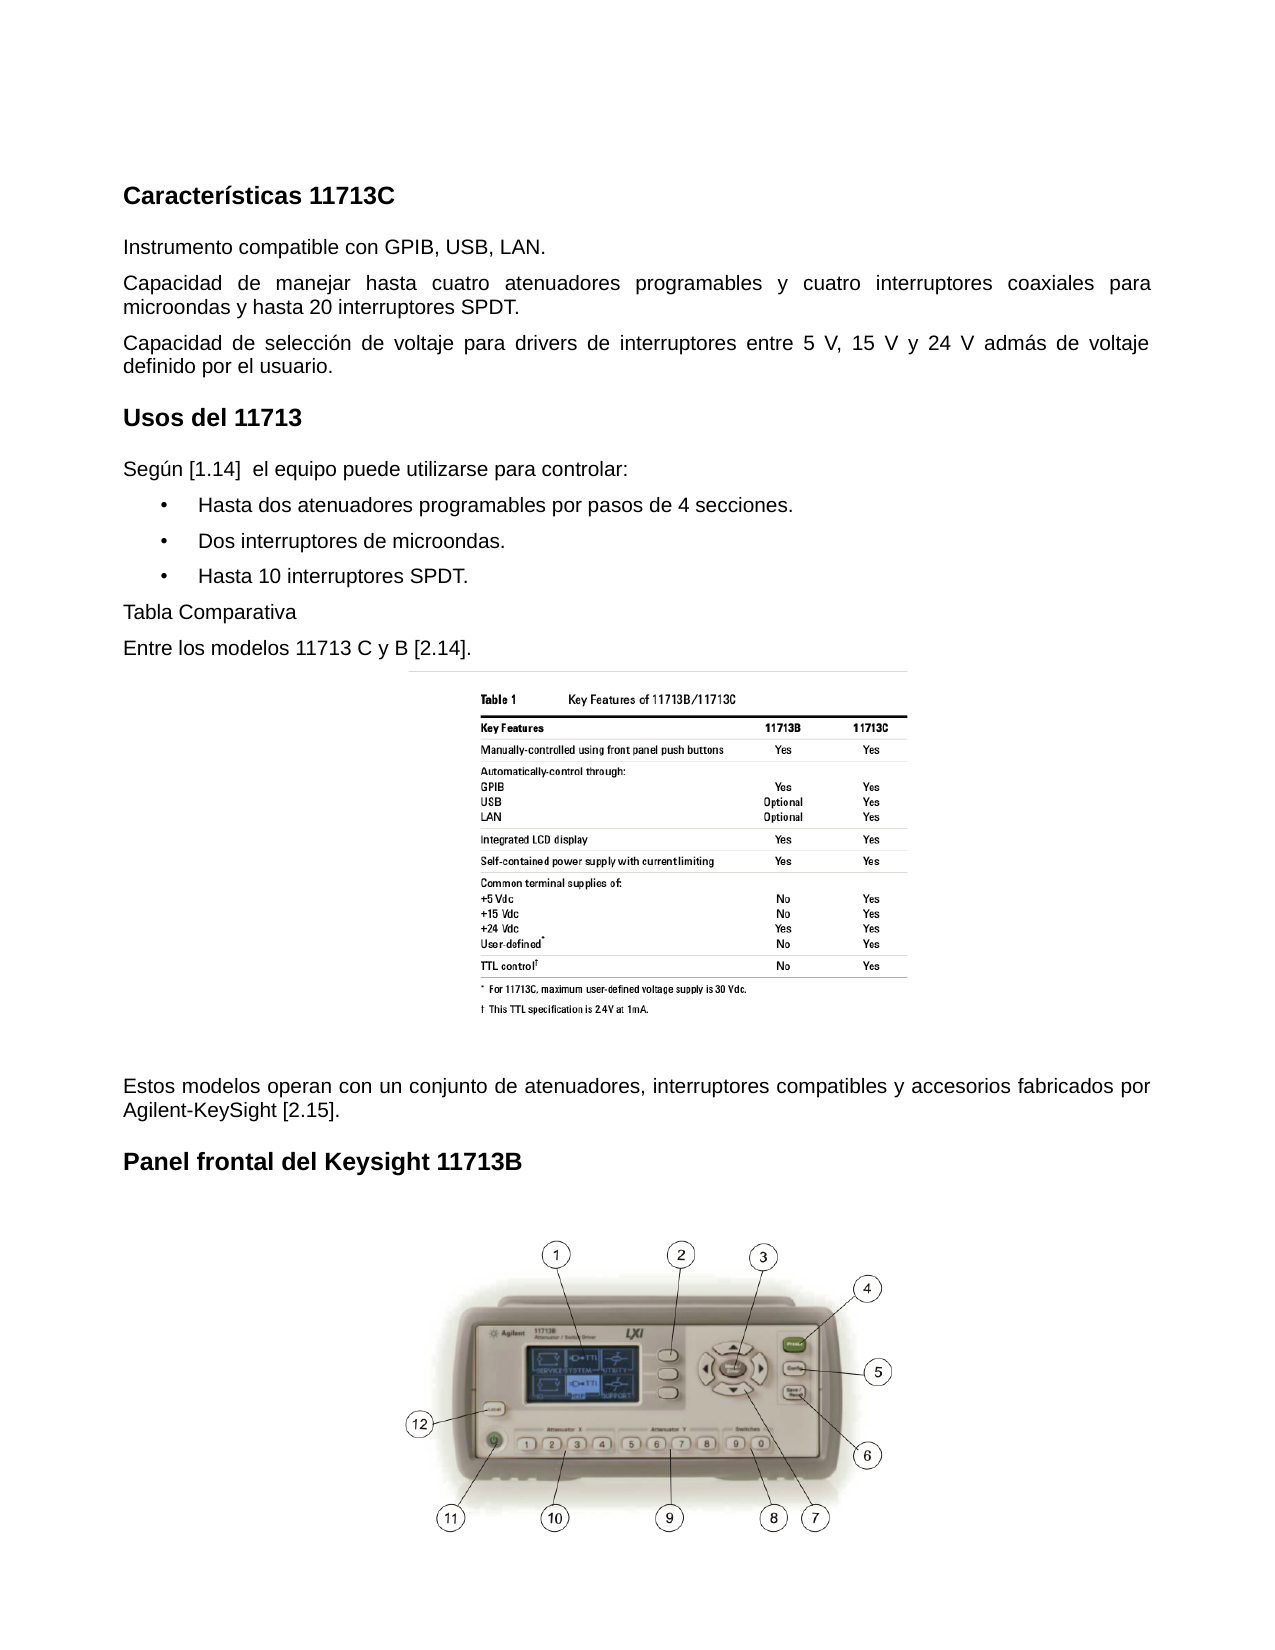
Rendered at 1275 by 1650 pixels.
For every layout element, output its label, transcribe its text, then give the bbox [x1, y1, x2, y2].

text Tabla Comparativa [123, 600, 1152, 624]
text Capacidad de selección de voltaje para drivers de interruptores entre 5 V, 15 V y 24 V admás de voltaje definido por el usuario. [123, 330, 1152, 378]
picture [408, 671, 908, 1039]
subtitle Usos del 11713 [123, 403, 1152, 432]
text Capacidad de manejar hasta cuatro atenuadores programables y cuatro interruptores coaxiales para microondas y hasta 20 interruptores SPDT. [123, 271, 1152, 318]
text Según [1.14] el equipo puede utilizarse para controlar: [123, 457, 1152, 481]
list Hasta dos atenuadores programables por pasos de 4 secciones. [160, 493, 1152, 517]
text Instrumento compatible con GPIB, USB, LAN. [123, 235, 1152, 259]
subtitle Panel frontal del Keysight 11713B [123, 1147, 1152, 1176]
picture [376, 1201, 899, 1553]
text Entre los modelos 11713 C y B [2.14]. [123, 636, 1152, 660]
list Dos interruptores de microondas. [160, 528, 1152, 553]
subtitle Características 11713C [123, 181, 1152, 210]
list Hasta 10 interruptores SPDT. [160, 564, 1152, 588]
text Estos modelos operan con un conjunto de atenuadores, interruptores compatibles y accesorios fabricados por Agilent-KeySight [2.15]. [123, 1074, 1152, 1122]
